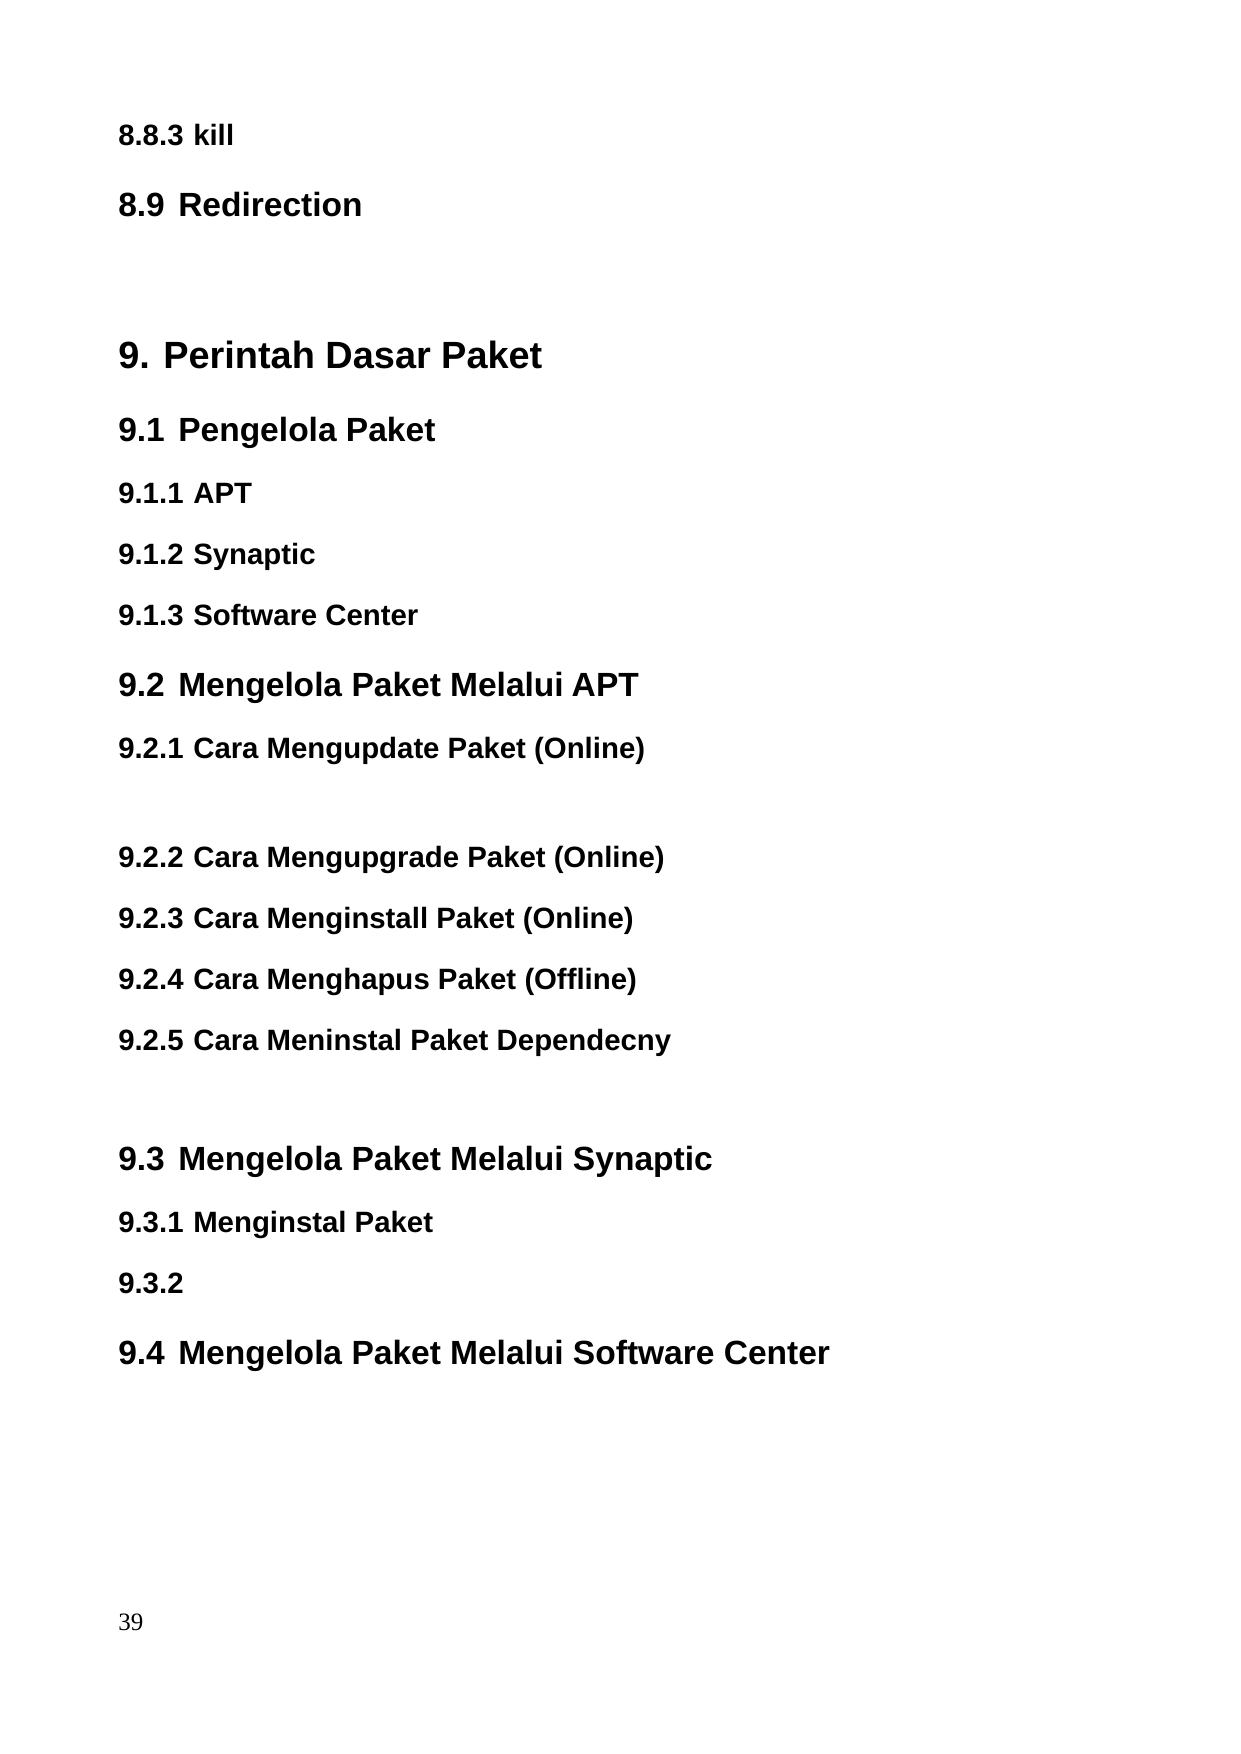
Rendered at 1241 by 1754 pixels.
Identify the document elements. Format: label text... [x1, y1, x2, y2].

subtitle Menginstal Paket [118, 1205, 1122, 1238]
subtitle Mengelola Paket Melalui Software Center [118, 1333, 1122, 1371]
subtitle Pengelola Paket [118, 410, 1122, 449]
subtitle kill [118, 118, 1122, 152]
subtitle APT [118, 476, 1122, 510]
subtitle Cara Mengupdate Paket (Online) [118, 731, 1122, 764]
subtitle Synaptic [118, 537, 1122, 571]
subtitle Mengelola Paket Melalui APT [118, 665, 1122, 703]
subtitle Redirection [118, 185, 1122, 224]
subtitle Cara Menginstall Paket (Online) [118, 901, 1122, 935]
subtitle Cara Meninstal Paket Dependecny [118, 1023, 1122, 1057]
subtitle Cara Menghapus Paket (Offline) [118, 962, 1122, 996]
subtitle Mengelola Paket Melalui Synaptic [118, 1139, 1122, 1178]
subtitle Cara Mengupgrade Paket (Online) [118, 840, 1122, 874]
subtitle Perintah Dasar Paket [118, 333, 1122, 377]
subtitle Software Center [118, 598, 1122, 631]
